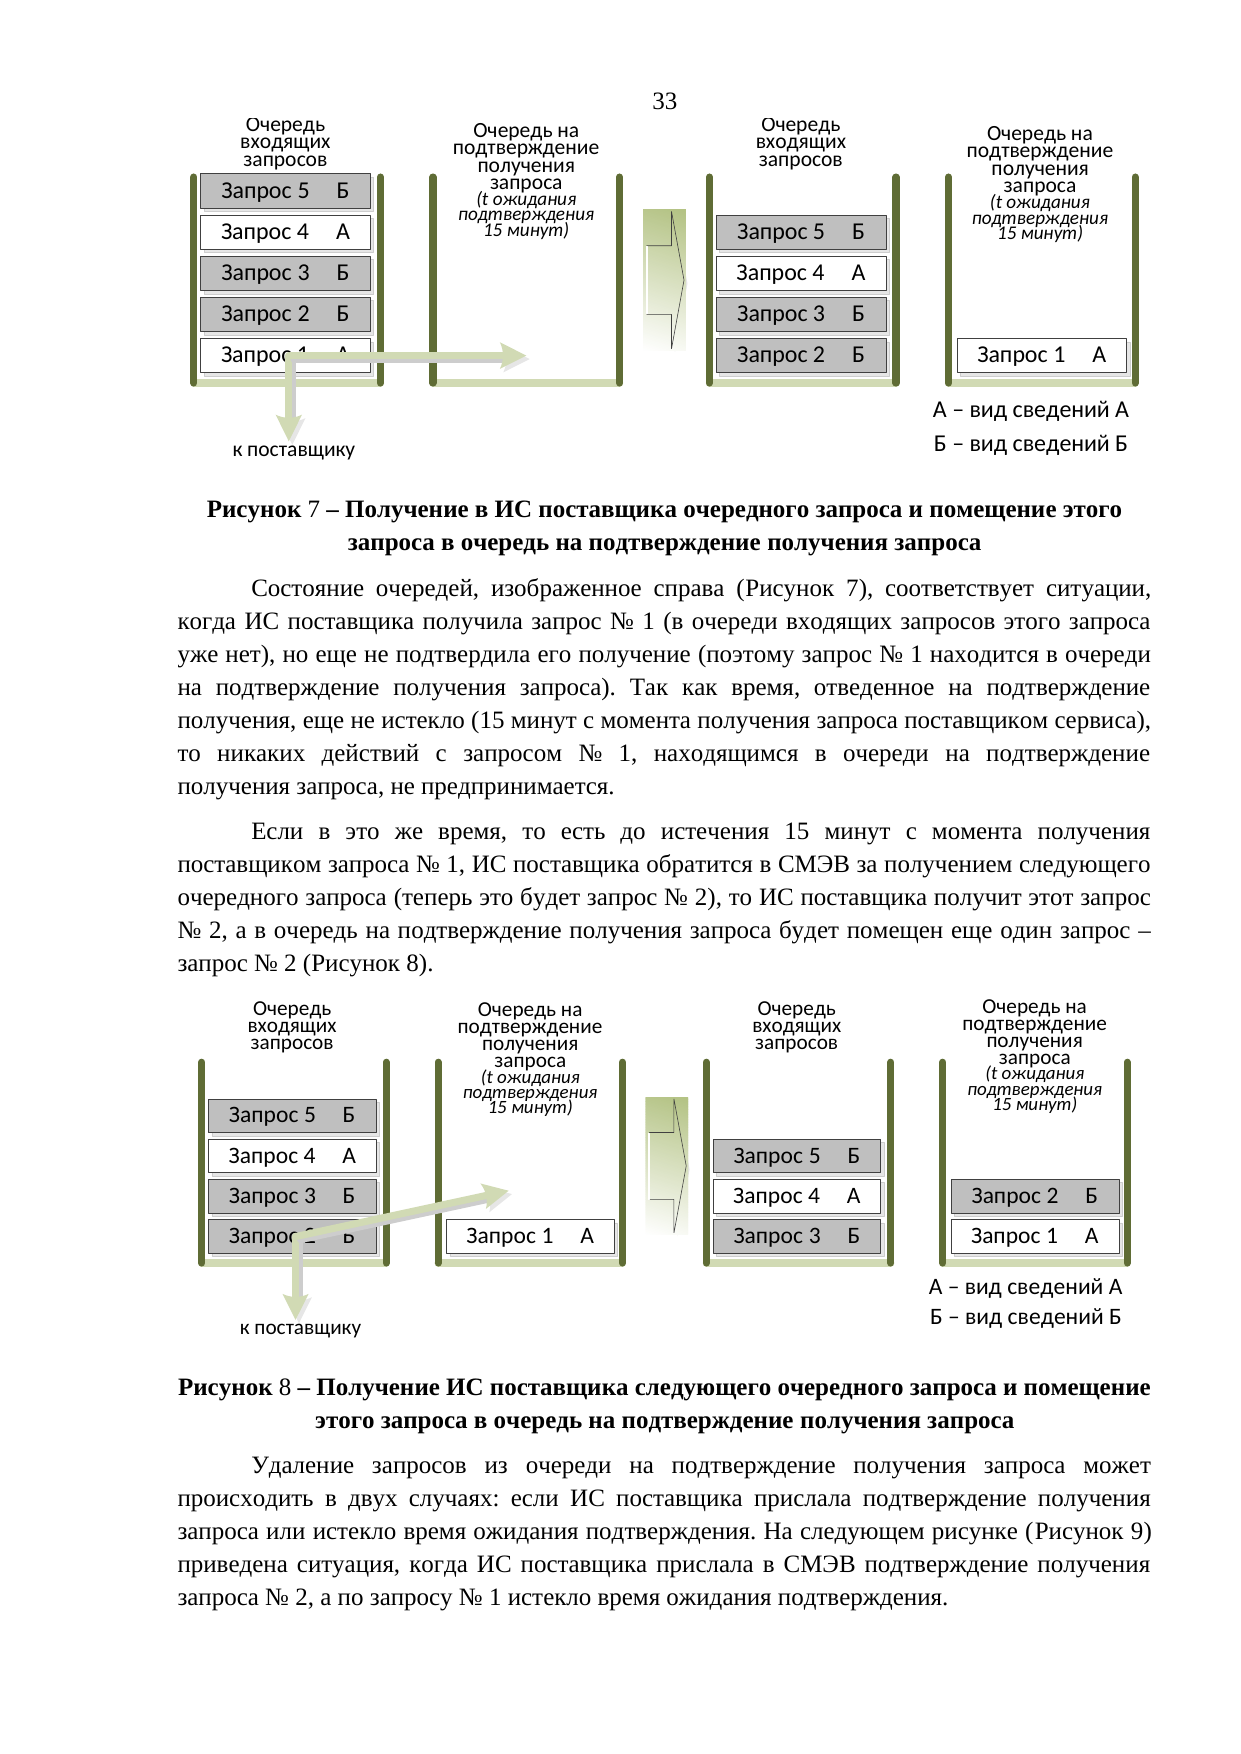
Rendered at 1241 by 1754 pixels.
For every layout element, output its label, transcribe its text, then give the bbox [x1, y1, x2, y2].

text Состояние очередей, изображенное справа (Рисунок 7)7777, соответствует ситуации, когда ИС поставщика получила запрос № 1 (в очереди входящих запросов этого запроса уже нет), но еще не подтвердила его получение (поэтому запрос № 1 находится в очереди на подтверждение получения запроса). Так как время, отведенное на подтверждение получения, еще не истекло (15 минут с момента получения запроса поставщиком сервиса), то никаких действий с запросом № 1, находящимся в очереди на подтверждение получения запроса, не предпринимается. [177, 573, 1152, 800]
text Рисунок 8 – Получение ИС поставщика следующего очередного запроса и помещение этого запроса в очередь на подтверждение получения запроса [177, 1372, 1152, 1433]
text Рисунок 7 – Получение в ИС поставщика очередного запроса и помещение этого запроса в очередь на подтверждение получения запроса [177, 494, 1152, 556]
text Удаление запросов из очереди на подтверждение получения запроса может происходить в двух случаях: если ИС поставщика прислала подтверждение получения запроса или истекло время ожидания подтверждения. На следующем рисунке (Рисунок 999) приведена ситуация, когда ИС поставщика прислала в СМЭВ подтверждение получения запроса № 2, а по запросу № 1 истекло время ожидания подтверждения. [177, 1450, 1152, 1611]
text Если в это же время, то есть до истечения 15 минут с момента получения поставщиком запроса № 1, ИС поставщика обратится в СМЭВ за получением следующего очередного запроса (теперь это будет запрос № 2), то ИС поставщика получит этот запрос № 2, а в очередь на подтверждение получения запроса будет помещен еще один запрос – запрос № 2 (Рисунок 8). [177, 816, 1152, 977]
